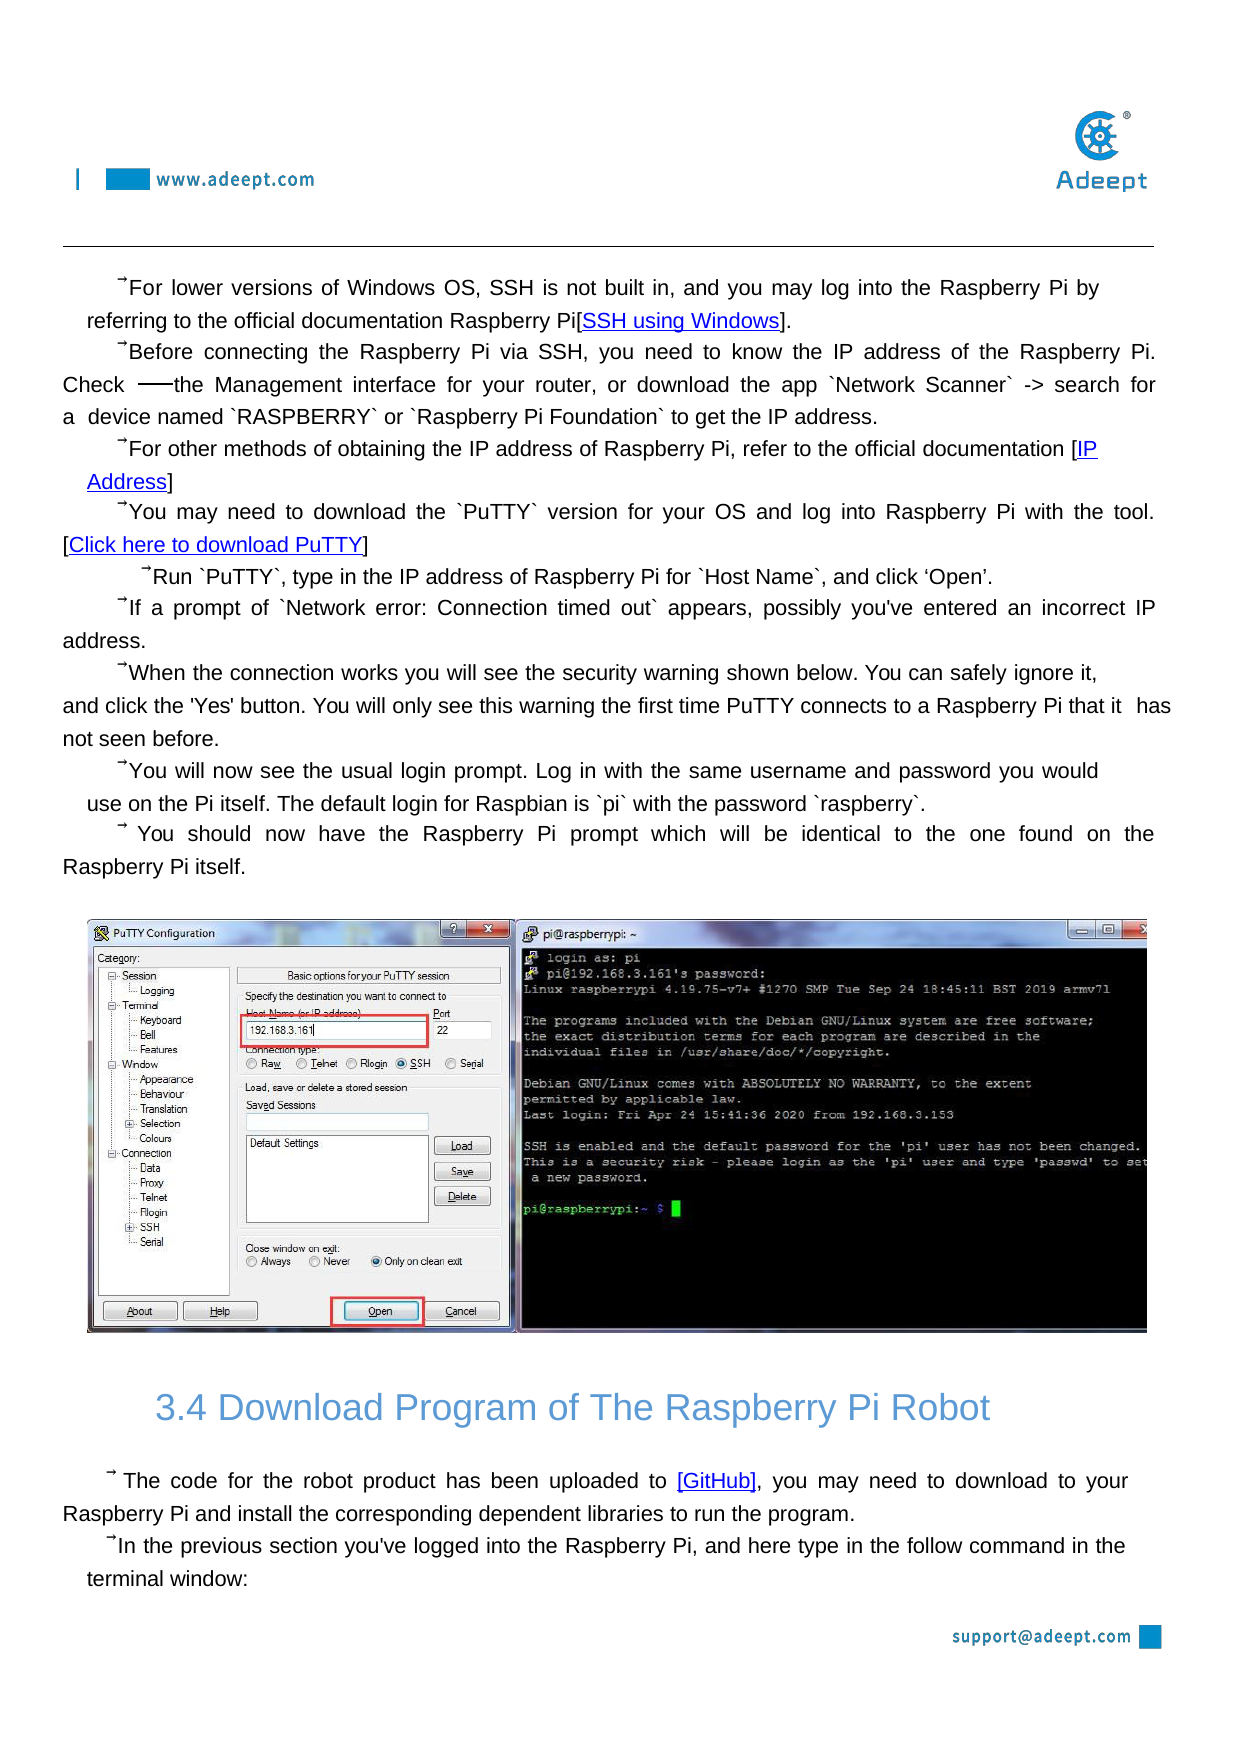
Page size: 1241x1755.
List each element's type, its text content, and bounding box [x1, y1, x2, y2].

text use on the Pi itself. The default login for Raspbian is `pi` with the password `raspberry`. [87, 791, 1195, 816]
text ⃗You may need to download the `PuTTY` version for your OS and log into Raspberry Pi with the tool. [Click here to download PuTTY] [62, 496, 1156, 557]
text ⃗For other methods of obtaining the IP address of Raspberry Pi, refer to the official documentation [IP [62, 436, 1195, 461]
text ⃗When the connection works you will see the security warning shown below. You can safely ignore it, [62, 659, 1195, 686]
text ⃗If a prompt of `Network error: Connection timed out` appears, possibly you've entered an incorrect IP address. [62, 592, 1157, 653]
text terminal window: [87, 1566, 1195, 1591]
text ⃗In the previous section you've logged into the Raspberry Pi, and here type in the follow command in the [62, 1532, 1195, 1558]
text ⃗For lower versions of Windows OS, SSH is not built in, and you may log into the Raspberry Pi by [62, 274, 1195, 301]
text ⃗Before connecting the Raspberry Pi via SSH, you need to know the IP address of the Raspberry Pi. Check the Management interface for your router, or download the app `Network Scanner` -> search for a device named `RASPBERRY` or `Raspberry Pi Foundation` to get the IP address. [62, 336, 1157, 429]
text and click the 'Yes' button. You will only see this warning the first time PuTTY connects to a Raspberry Pi that it has not seen before. [62, 693, 1176, 751]
list Download Program of The Raspberry Pi Robot [155, 1385, 1195, 1428]
text ⃗ You should now have the Raspberry Pi prompt which will be identical to the one found on the Raspberry Pi itself. [62, 818, 1156, 879]
text referring to the official documentation Raspberry Pi[SSH using Windows]. [87, 308, 1195, 334]
text ⃗ The code for the robot product has been uploaded to [GitHub], you may need to download to your Raspberry Pi and install the corresponding dependent libraries to run the program. [62, 1465, 1176, 1526]
text ⃗Run `PuTTY`, type in the IP address of Raspberry Pi for `Host Name`, and click ‘Open’. [152, 563, 1195, 590]
text ⃗You will now see the usual login prompt. Log in with the same username and password you would [62, 758, 1195, 783]
text Address] [87, 469, 1195, 494]
